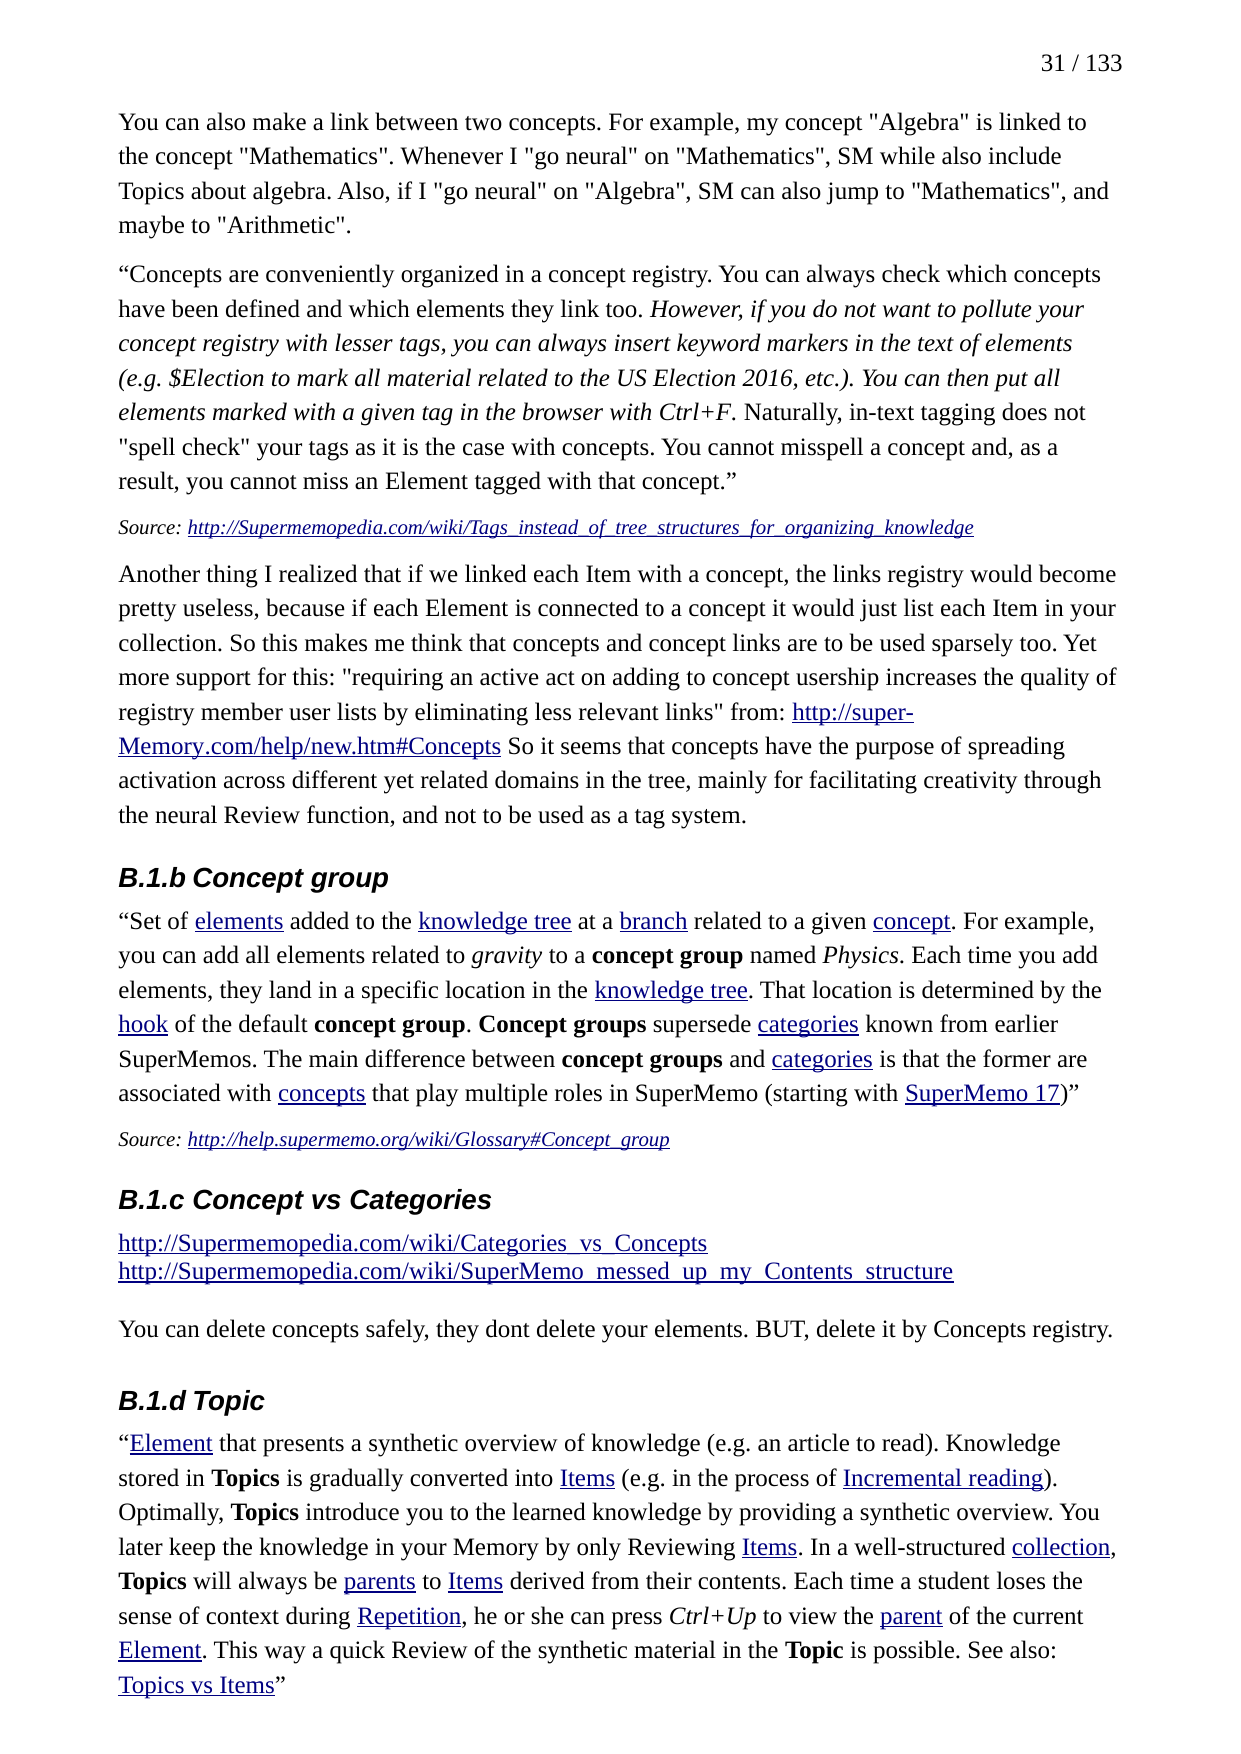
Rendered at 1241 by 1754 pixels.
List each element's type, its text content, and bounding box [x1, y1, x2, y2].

subtitle Concept vs Categories [118, 1183, 1122, 1215]
text “Concepts are conveniently organized in a concept registry. You can always check which concepts have been defined and which elements they link too. However, if you do not want to pollute your concept registry with lesser tags, you can always insert keyword markers in the text of elements (e.g. $Election to mark all material related to the US Election 2016, etc.). You can then put all elements marked with a given tag in the browser with Ctrl+F. Naturally, in-text tagging does not "spell check" your tags as it is the case with concepts. You cannot misspell a concept and, as a result, you cannot miss an Element tagged with that concept.” [118, 259, 1122, 495]
text Source: http://help.supermemo.org/wiki/Glossary#Concept_group [118, 1127, 1122, 1151]
subtitle Concept group [118, 862, 1122, 893]
text Source: http://Supermemopedia.com/wiki/Tags_instead_of_tree_structures_for_organizing_knowledge [118, 515, 1122, 539]
text You can also make a link between two concepts. For example, my concept "Algebra" is linked to the concept "Mathematics". Whenever I "go neural" on "Mathematics", SM while also include Topics about algebra. Also, if I "go neural" on "Algebra", SM can also jump to "Mathematics", and maybe to "Arithmetic". [118, 107, 1122, 239]
text http://Supermemopedia.com/wiki/Categories_vs_Concepts [118, 1228, 1122, 1256]
text “Element that presents a synthetic overview of knowledge (e.g. an article to read). Knowledge stored in Topics is gradually converted into Items (e.g. in the process of Incremental reading). Optimally, Topics introduce you to the learned knowledge by providing a synthetic overview. You later keep the knowledge in your Memory by only Reviewing Items. In a well-structured collection, Topics will always be parents to Items derived from their contents. Each time a student loses the sense of context during Repetition, he or she can press Ctrl+Up to view the parent of the current Element. This way a quick Review of the synthetic material in the Topic is possible. See also: Topics vs Items” [118, 1428, 1122, 1698]
text http://Supermemopedia.com/wiki/SuperMemo_messed_up_my_Contents_structure [118, 1256, 1122, 1285]
text “Set of elements added to the knowledge tree at a branch related to a given concept. For example, you can add all elements related to gravity to a concept group named Physics. Each time you add elements, they land in a specific location in the knowledge tree. That location is determined by the hook of the default concept group. Concept groups supersede categories known from earlier SuperMemos. The main difference between concept groups and categories is that the former are associated with concepts that play multiple roles in SuperMemo (starting with SuperMemo 17)” [118, 906, 1122, 1107]
text Another thing I realized that if we linked each Item with a concept, the links registry would become pretty useless, because if each Element is connected to a concept it would just list each Item in your collection. So this makes me think that concepts and concept links are to be used sparsely too. Yet more support for this: "requiring an active act on adding to concept usership increases the quality of registry member user lists by eliminating less relevant links" from: http://super-Memory.com/help/new.htm#Concepts So it seems that concepts have the purpose of spreading activation across different yet related domains in the tree, mainly for facilitating creativity through the neural Review function, and not to be used as a tag system. [118, 559, 1122, 829]
text You can delete concepts safely, they dont delete your elements. BUT, delete it by Concepts registry. [118, 1314, 1122, 1343]
subtitle Topic [118, 1384, 1122, 1416]
